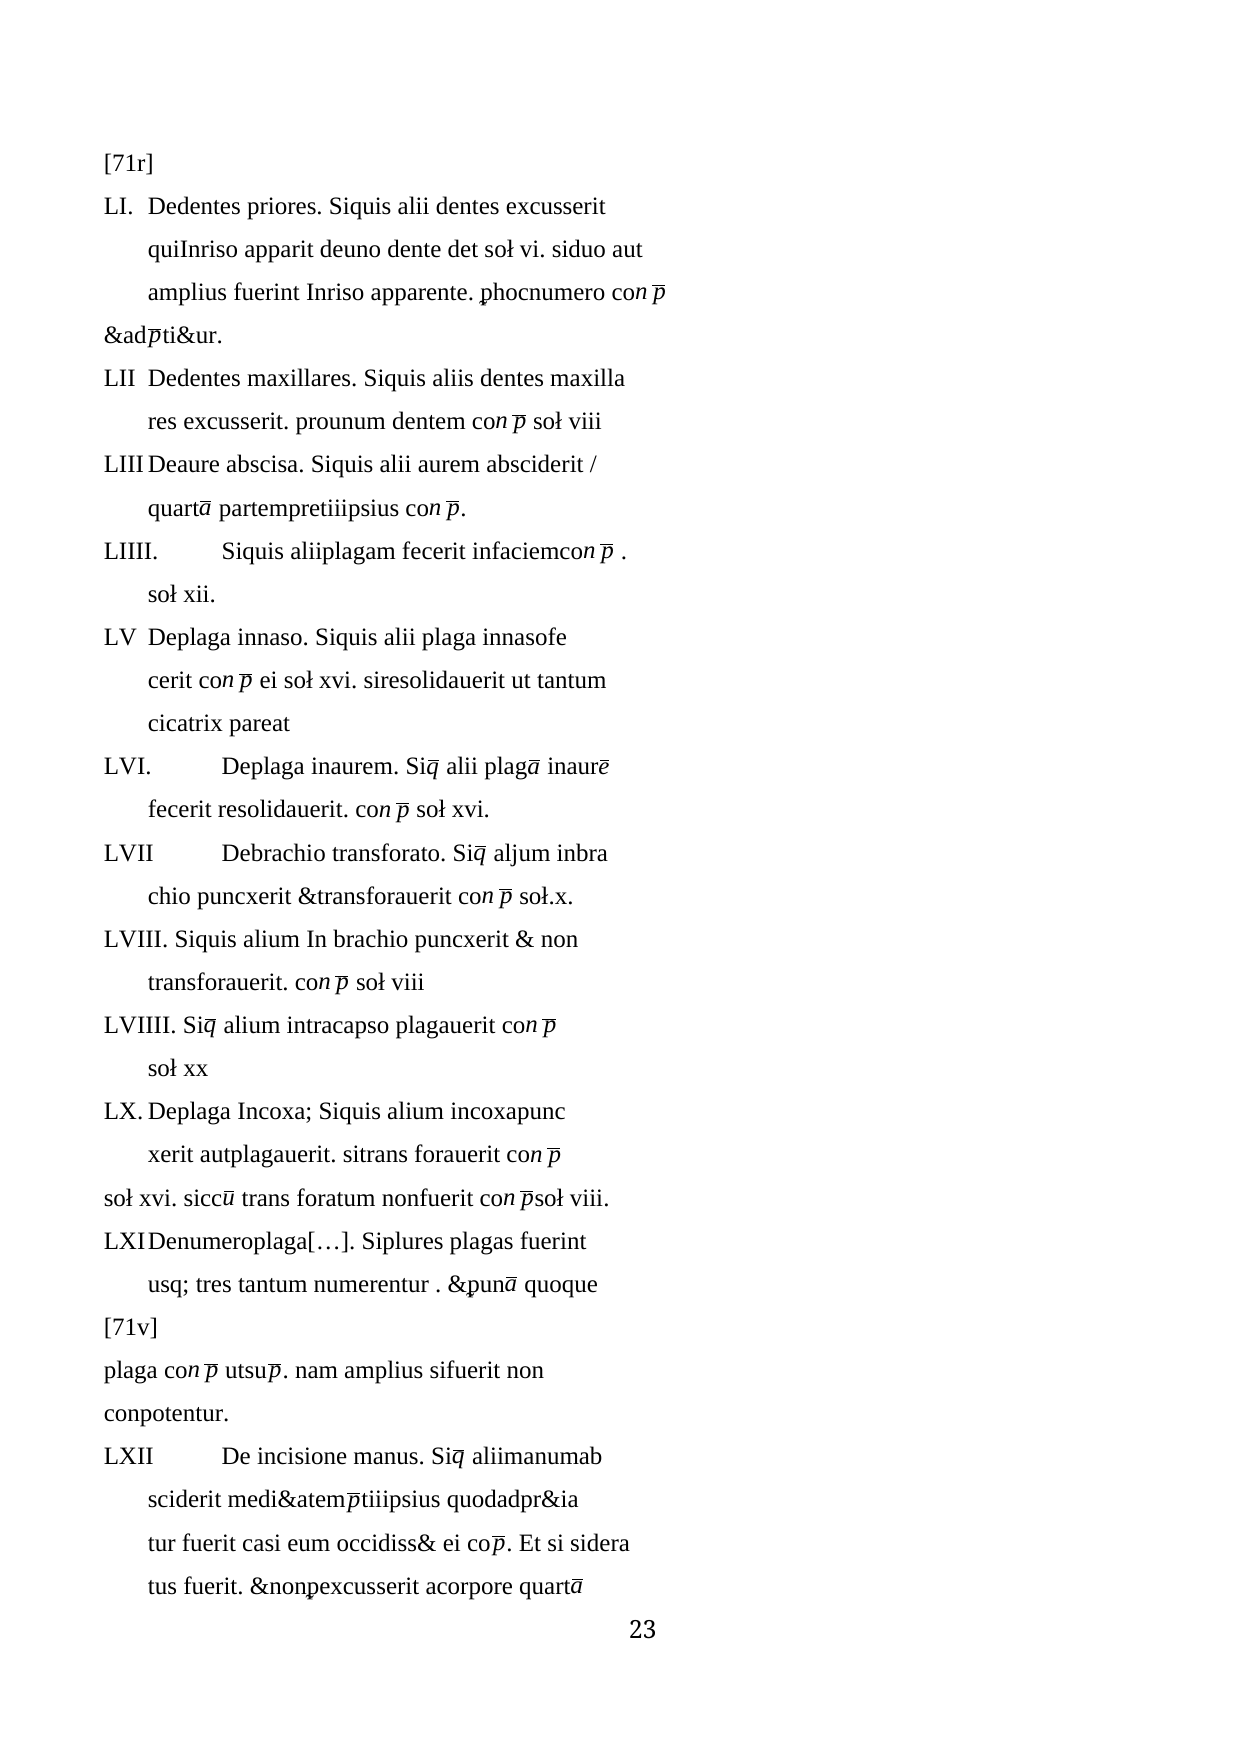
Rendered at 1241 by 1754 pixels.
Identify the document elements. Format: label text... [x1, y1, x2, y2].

text [71v] [103, 1312, 1211, 1341]
text soł xii. [103, 579, 1211, 608]
text LXII De incisione manus. Si aliimanumab [103, 1441, 1211, 1470]
text sciderit medi&atemtiiipsius quodadpr&ia [103, 1484, 1211, 1513]
text soł xx [103, 1053, 1211, 1082]
text LI. Dedentes priores. Siquis alii dentes excusserit [103, 191, 1211, 219]
text transforauerit. co soł viii [103, 967, 1211, 996]
text LII Dedentes maxillares. Siquis aliis dentes maxilla [103, 363, 1211, 392]
text LXI Denumeroplaga[…]. Siplures plagas fuerint [103, 1226, 1211, 1254]
text usq; tres tantum numerentur . &ᵱun quoque [103, 1269, 1211, 1298]
text &adti&ur. [103, 320, 1211, 349]
text LX. Deplaga Incoxa; Siquis alium incoxapunc [103, 1096, 1211, 1125]
text quiInriso apparit deuno dente det soł vi. siduo aut [103, 234, 1211, 263]
text chio puncxerit &transforauerit co soł.x. [103, 881, 1211, 909]
text res excusserit. prounum dentem co soł viii [103, 406, 1211, 435]
text cicatrix pareat [103, 708, 1211, 737]
text tus fuerit. &nonᵱexcusserit acorpore quart [103, 1571, 1211, 1599]
text LVII Debrachio transforato. Si aljum inbra [103, 838, 1211, 866]
text conpotentur. [103, 1398, 1211, 1427]
text [71r] [103, 148, 1211, 176]
text LIII Deaure abscisa. Siquis alii aurem absciderit / [103, 449, 1211, 478]
text tur fuerit casi eum occidiss& ei co. Et si sidera [103, 1528, 1211, 1556]
text soł xvi. sicc trans foratum nonfuerit cosoł viii. [103, 1183, 1211, 1211]
text xerit autplagauerit. sitrans forauerit co [103, 1139, 1211, 1168]
text LIIII. Siquis aliiplagam fecerit infaciemco . [103, 536, 1211, 564]
text quart partempretiiipsius co. [103, 493, 1211, 521]
text fecerit resolidauerit. co soł xvi. [103, 794, 1211, 823]
text amplius fuerint Inriso apparente. ᵱhocnumero co [103, 277, 1211, 306]
text cerit co ei soł xvi. siresolidauerit ut tantum [103, 665, 1211, 694]
text plaga co utsu. nam amplius sifuerit non [103, 1355, 1211, 1384]
text LVIII. Siquis alium In brachio puncxerit & non [103, 924, 1211, 953]
text LVIIII. Si alium intracapso plagauerit co [103, 1010, 1211, 1039]
text LVI. Deplaga inaurem. Si alii plag inaur [103, 751, 1211, 780]
text LV Deplaga innaso. Siquis alii plaga innasofe [103, 622, 1211, 651]
